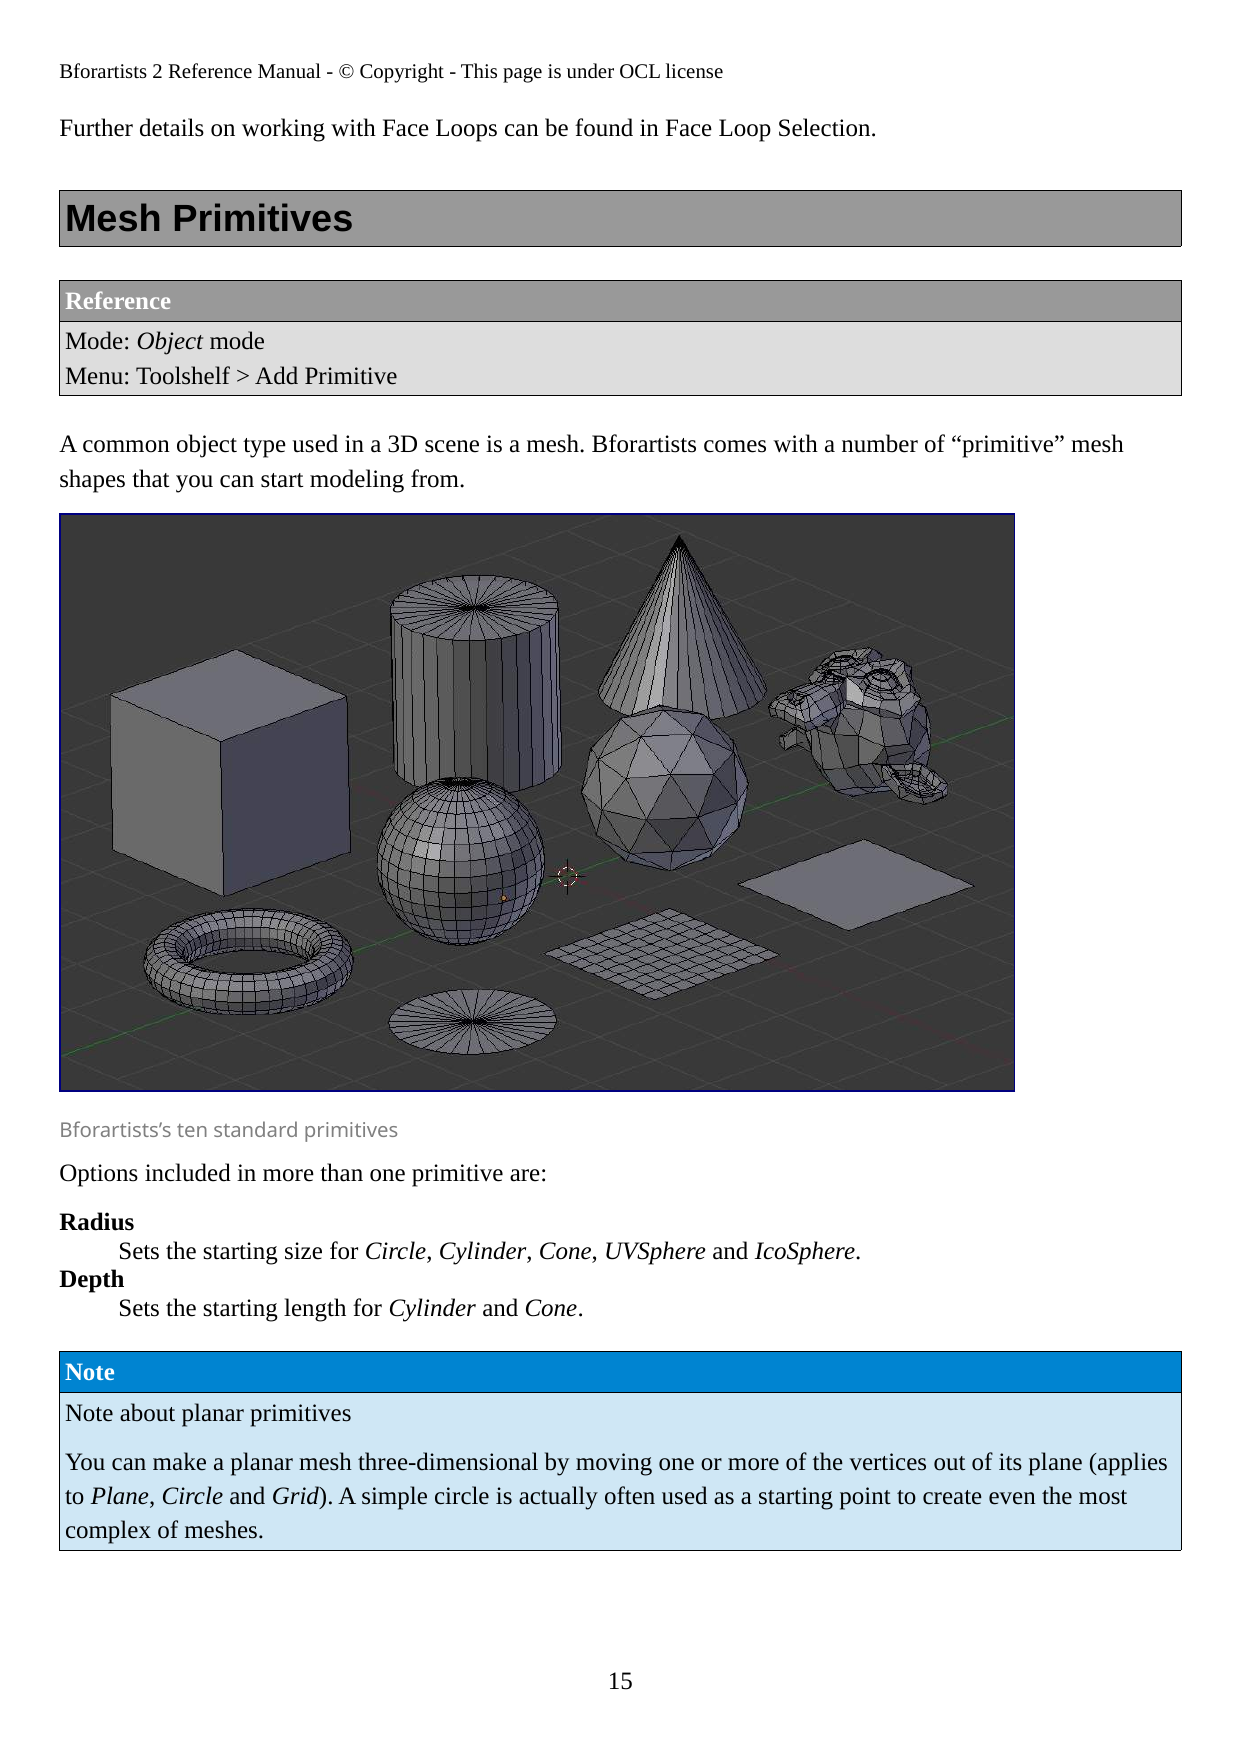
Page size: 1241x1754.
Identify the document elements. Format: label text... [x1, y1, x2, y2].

text A common object type used in a 3D scene is a mesh. Bforartists comes with a number of “primitive” mesh shapes that you can start modeling from. [59, 429, 1181, 493]
subtitle Radius [59, 1207, 1181, 1236]
picture [61, 515, 1014, 1090]
list Sets the starting size for Circle, Cylinder, Cone, UVSphere and IcoSphere. [118, 1236, 1181, 1264]
subtitle Depth [59, 1264, 1181, 1293]
table_header Mesh Primitives [60, 191, 1181, 246]
table_header Reference [60, 281, 1181, 321]
table_header Note [60, 1352, 1181, 1392]
table_cell Note about planar primitives You can make a planar mesh three-dimensional by moving one or more of the vertices out of its plane (applies to Plane, Circle and Grid). A simple circle is actually often used as a starting point to create even the most complex of meshes. [60, 1393, 1181, 1550]
text Bforartists’s ten standard primitives [59, 1112, 1181, 1143]
text Options included in more than one primitive are: [59, 1158, 1181, 1187]
list Sets the starting length for Cylinder and Cone. [118, 1293, 1181, 1322]
text Further details on working with Face Loops can be found in Face Loop Selection. [59, 113, 1181, 141]
table_cell Mode: Object mode Menu: Toolshelf > Add Primitive [60, 322, 1181, 395]
